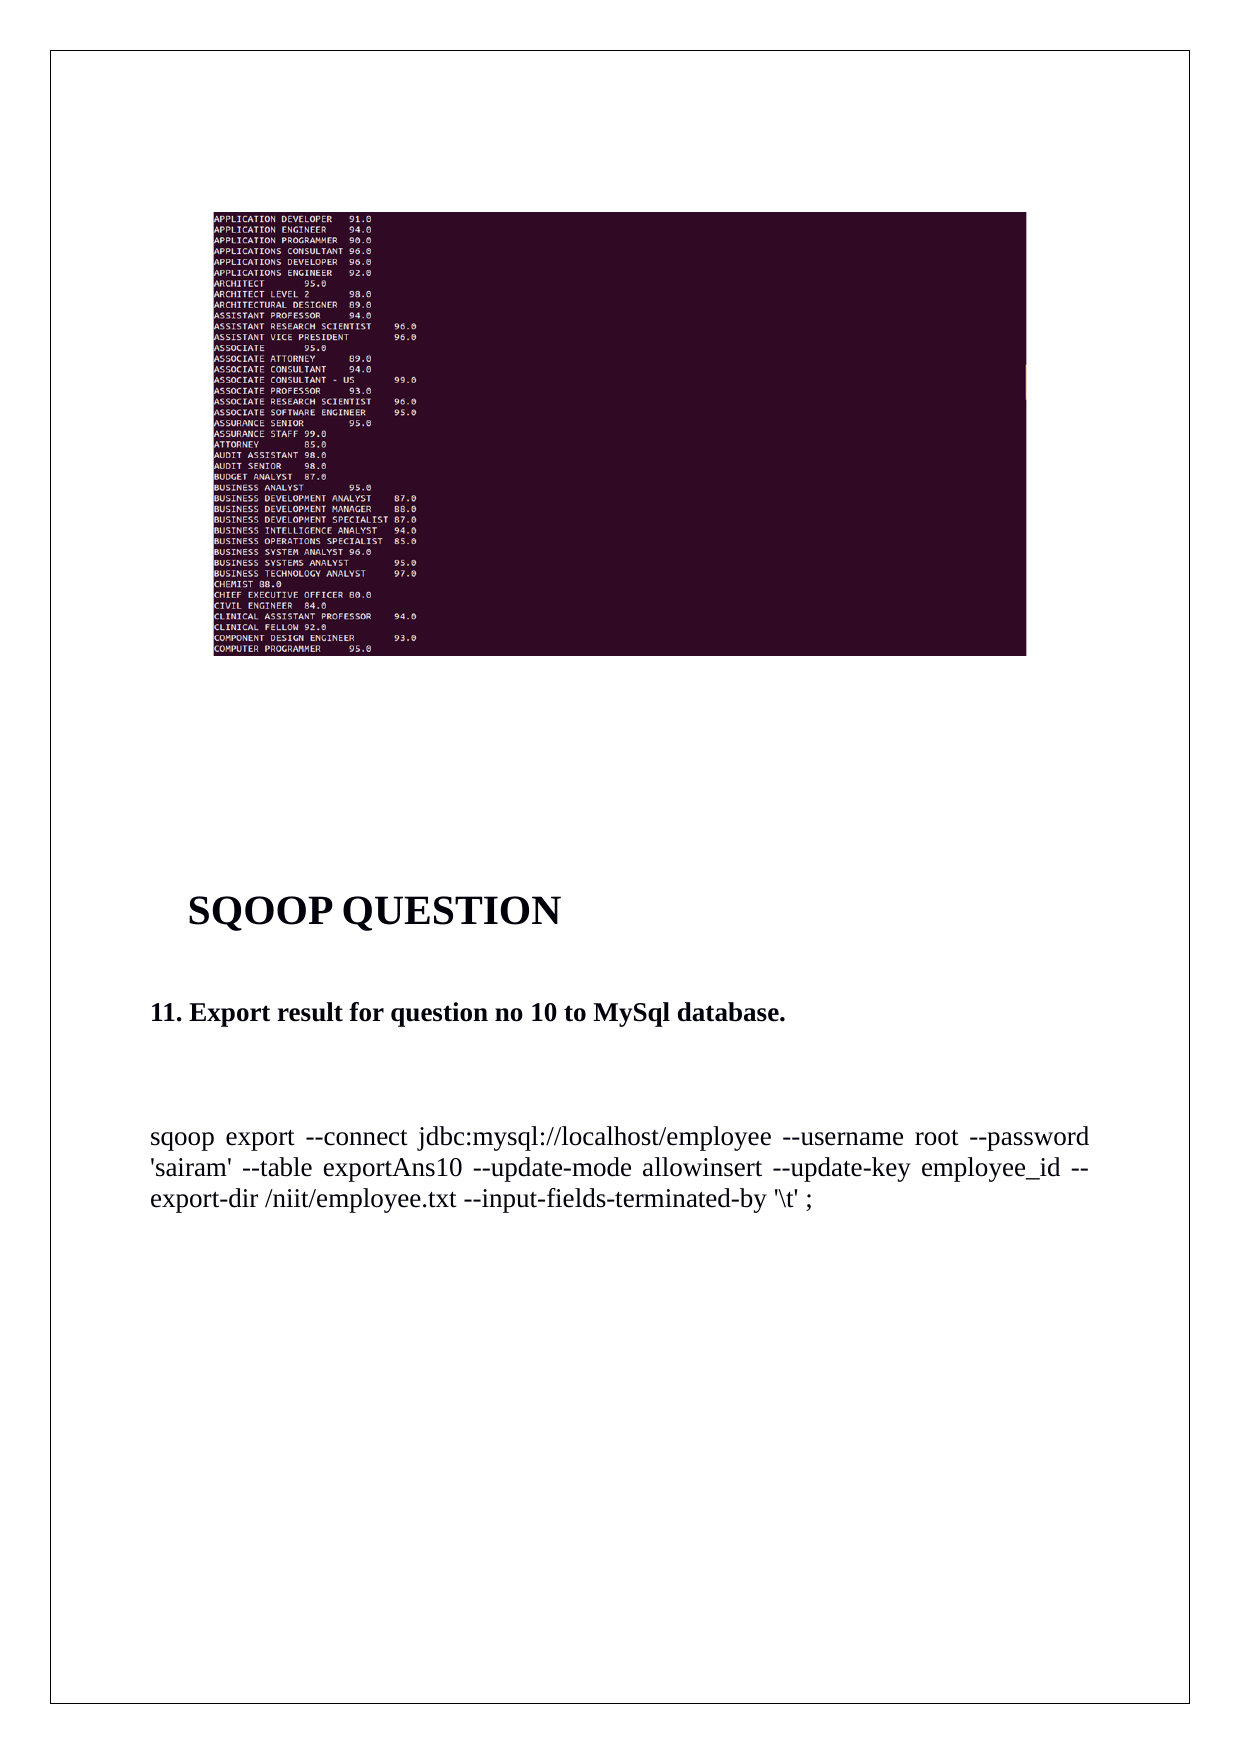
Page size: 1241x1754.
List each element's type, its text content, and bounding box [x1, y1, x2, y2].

text sqoop export --connect jdbc:mysql://localhost/employee --username root --password 'sairam' --table exportAns10 --update-mode allowinsert --update-key employee_id --export-dir /niit/employee.txt --input-fields-terminated-by '\t' ; [150, 1120, 1090, 1214]
text SQOOP QUESTION [187, 886, 1090, 933]
text 11. Export result for question no 10 to MySql database. [150, 996, 1090, 1027]
picture [213, 212, 1027, 656]
